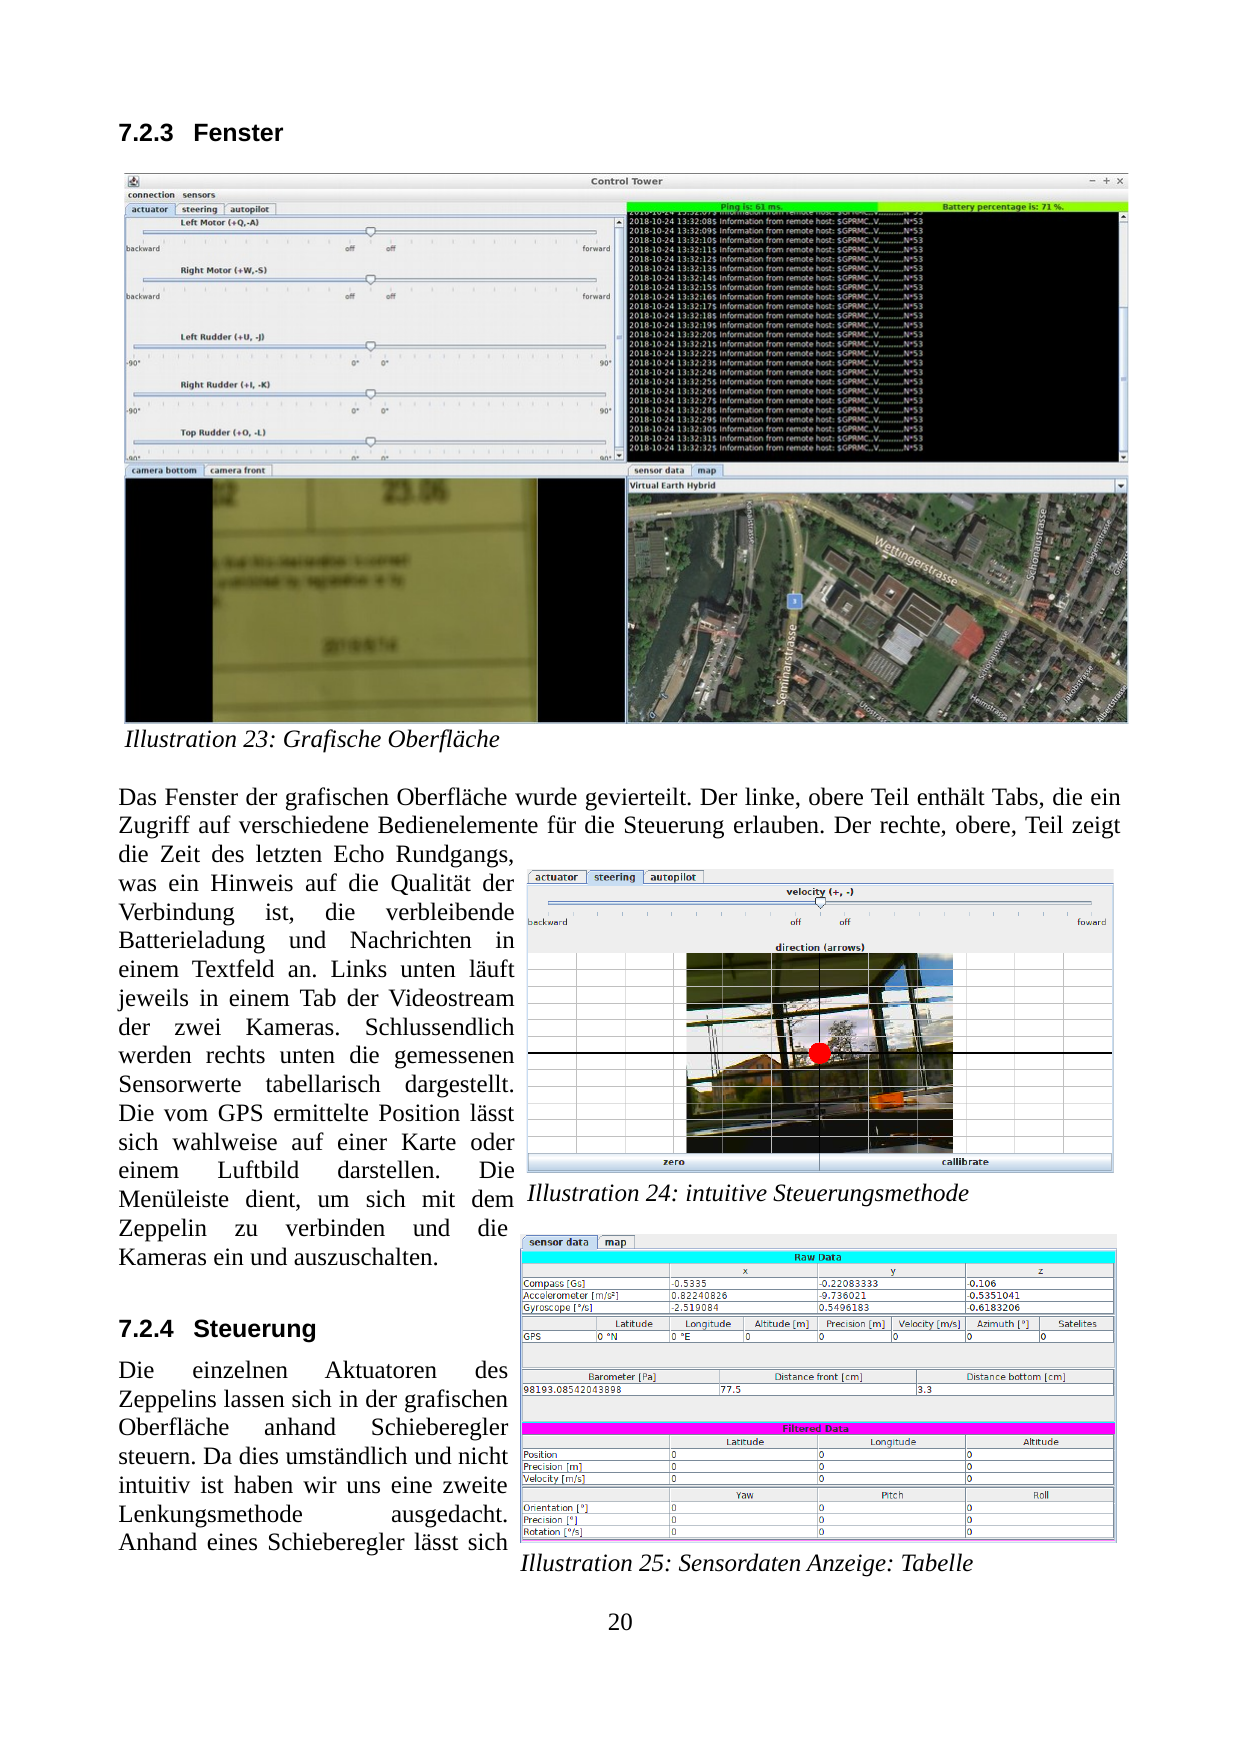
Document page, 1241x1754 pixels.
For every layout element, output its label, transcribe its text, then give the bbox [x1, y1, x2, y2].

picture [520, 1234, 1117, 1543]
picture [526, 869, 1114, 1173]
picture [124, 173, 1129, 724]
text Illustration 25: Sensordaten Anzeige: Tabelle [520, 1543, 1117, 1576]
text Illustration 23: Grafische Oberfläche [124, 724, 1128, 753]
text Die einzelnen Aktuatoren des Zeppelins lassen sich in der grafischen Oberfläche anhand Schieberegler steuern. Da dies umständlich und nicht intuitiv ist haben wir uns eine zweite Lenkungsmethode ausgedacht. Anhand eines Schieberegler lässt sich [118, 1355, 520, 1556]
subtitle Fenster [118, 118, 1122, 147]
text Das Fenster der grafischen Oberfläche wurde gevierteilt. Der linke, obere Teil enthält Tabs, die ein Zugriff auf verschiedene Bedienelemente für die Steuerung erlauben. Der rechte, obere, Teil zeigt die Zeit des letzten Echo Rundgangs, was ein Hinweis auf die Qualität der Verbindung ist, die verbleibende Batterieladung und Nachrichten in einem Textfeld an. Links unten läuft jeweils in einem Tab der Videostream der zwei Kameras. Schlussendlich werden rechts unten die gemessenen Sensorwerte tabellarisch dargestellt. Die vom GPS ermittelte Position lässt sich wahlweise auf einer Karte oder einem Luftbild darstellen. Die Menüleiste dient, um sich mit dem Zeppelin zu verbinden und die Kameras ein und auszuschalten. [118, 782, 1122, 1270]
text Illustration 24: intuitive Steuerungsmethode [527, 1173, 1113, 1207]
subtitle Steuerung [118, 1314, 520, 1342]
